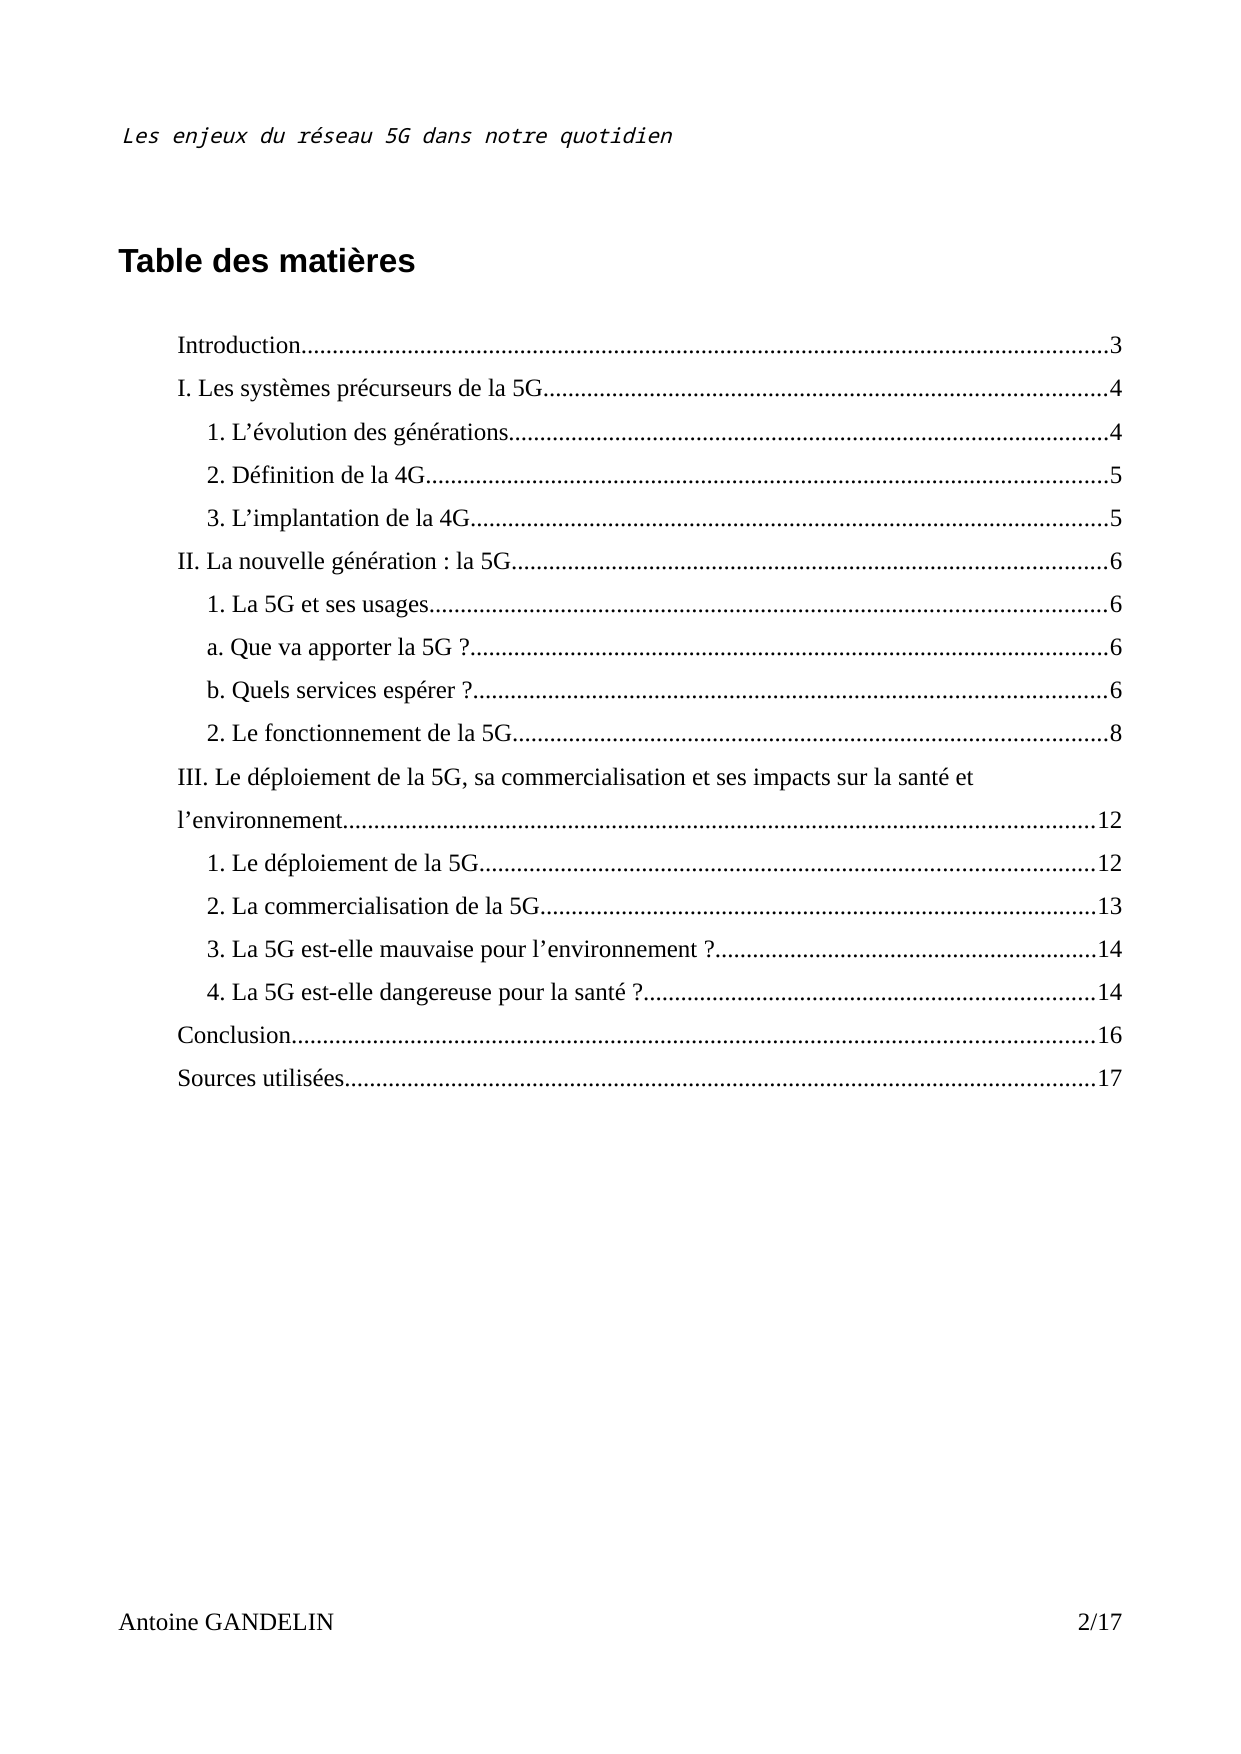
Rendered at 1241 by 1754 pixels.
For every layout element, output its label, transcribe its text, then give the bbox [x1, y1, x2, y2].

text Conclusion 16 [177, 1020, 1122, 1049]
text 1. L’évolution des générations 4 [207, 417, 1122, 445]
text Sources utilisées 17 [177, 1063, 1122, 1092]
text 1. Le déploiement de la 5G 12 [207, 848, 1122, 877]
text 2. Le fonctionnement de la 5G 8 [207, 718, 1122, 747]
text 3. La 5G est-elle mauvaise pour l’environnement ? 14 [207, 934, 1122, 963]
text 4. La 5G est-elle dangereuse pour la santé ? 14 [207, 977, 1122, 1006]
text 2. La commercialisation de la 5G 13 [207, 891, 1122, 920]
text II. La nouvelle génération : la 5G 6 [177, 546, 1122, 575]
text 3. L’implantation de la 4G 5 [207, 503, 1122, 532]
subtitle Table des matières [118, 241, 1122, 279]
text Introduction 3 [177, 330, 1122, 359]
text III. Le déploiement de la 5G, sa commercialisation et ses impacts sur la santé et l’environnement 12 [177, 762, 1122, 833]
text 2. Définition de la 4G 5 [207, 460, 1122, 488]
text b. Quels services espérer ? 6 [207, 675, 1122, 704]
text I. Les systèmes précurseurs de la 5G 4 [177, 373, 1122, 402]
text a. Que va apporter la 5G ? 6 [207, 632, 1122, 661]
text 1. La 5G et ses usages 6 [207, 589, 1122, 618]
